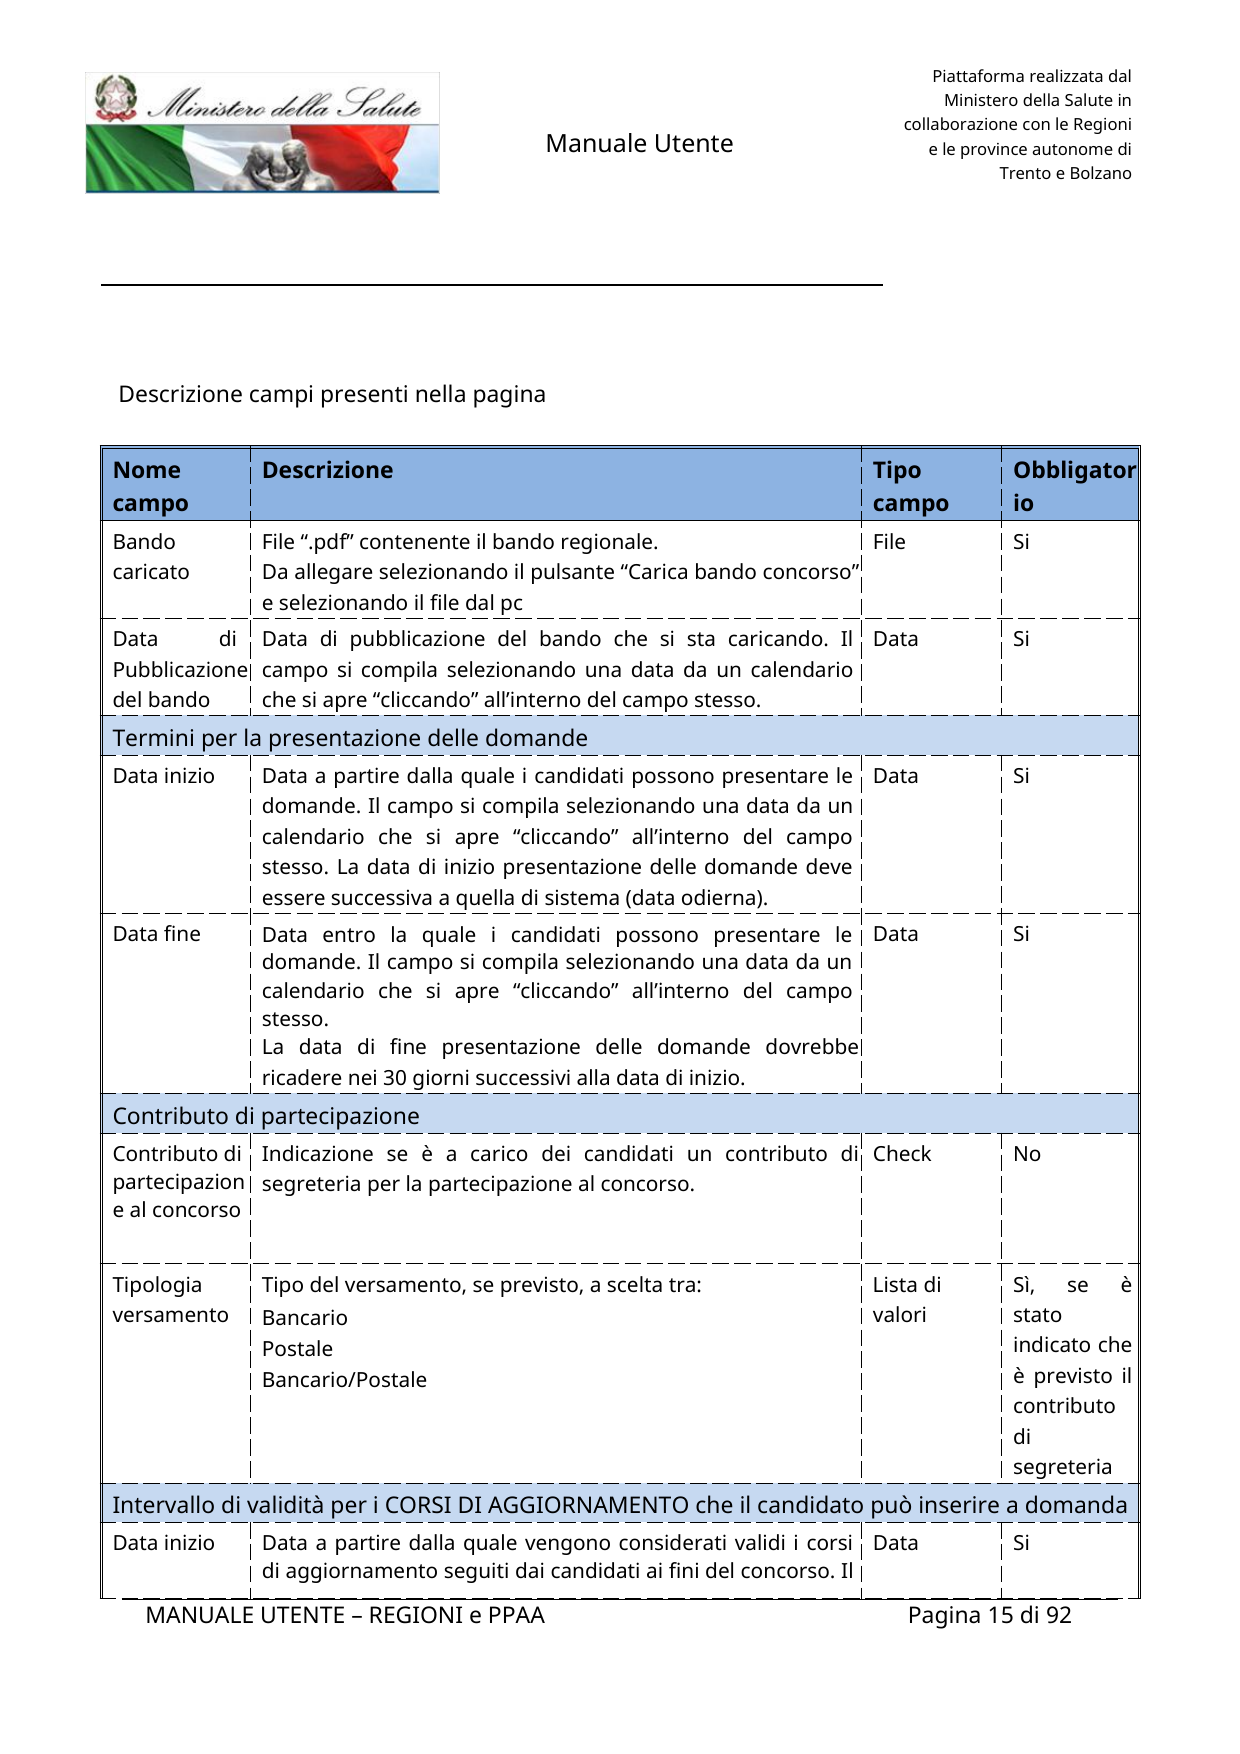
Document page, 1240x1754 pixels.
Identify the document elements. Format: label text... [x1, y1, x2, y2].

table_cell Sì, se è stato indicato che è previsto il contributo di segreteria [1002, 1263, 1138, 1482]
table_cell Check [861, 1133, 1002, 1263]
table_cell Data di Pubblicazione del bando [103, 618, 251, 715]
table_cell Tipologia versamento [103, 1263, 251, 1482]
table_cell Tipo del versamento, se previsto, a scelta tra: Bancario Postale Bancario/Postale [251, 1263, 861, 1482]
table_cell File [861, 521, 1002, 618]
table_cell Contributo di partecipazione [103, 1093, 1138, 1133]
table_cell Indicazione se è a carico dei candidati un contributo di segreteria per la partecipazione al concorso. [251, 1133, 861, 1263]
table_cell Termini per la presentazione delle domande [103, 715, 1138, 755]
table_cell Data [861, 913, 1002, 1093]
table_header Tipo campo [861, 449, 1002, 520]
table_cell Data inizio [103, 755, 251, 913]
table_cell Si [1002, 521, 1138, 618]
table_cell Data a partire dalla quale vengono considerati validi i corsi di aggiornamento seguiti dai candidati ai fini del concorso. Il [251, 1522, 861, 1598]
table_cell Si [1002, 755, 1138, 913]
table_cell Data di pubblicazione del bando che si sta caricando. Il campo si compila selezionando una data da un calendario che si apre “cliccando” all’interno del campo stesso. [251, 618, 861, 715]
table_header Nome campo [103, 449, 251, 520]
table_cell Data a partire dalla quale i candidati possono presentare le domande. Il campo si compila selezionando una data da un calendario che si apre “cliccando” all’interno del campo stesso. La data di inizio presentazione delle domande deve essere successiva a quella di sistema (data odierna). [251, 755, 861, 913]
table_header Obbligator io [1002, 449, 1138, 520]
text Descrizione campi presenti nella pagina [112, 378, 1078, 410]
table_cell Lista di valori [861, 1263, 1002, 1482]
table_cell Data entro la quale i candidati possono presentare le domande. Il campo si compila selezionando una data da un calendario che si apre “cliccando” all’interno del campo stesso. La data di fine presentazione delle domande dovrebbe ricadere nei 30 giorni successivi alla data di inizio. [251, 913, 861, 1093]
table_cell Data [861, 618, 1002, 715]
table_cell Data [861, 755, 1002, 913]
table_cell Si [1002, 1522, 1138, 1598]
table_cell Contributo di partecipazione al concorso [103, 1133, 251, 1263]
table_cell Si [1002, 913, 1138, 1093]
table_header Descrizione [251, 449, 861, 520]
table_cell File “.pdf” contenente il bando regionale. Da allegare selezionando il pulsante “Carica bando concorso” e selezionando il file dal pc [251, 521, 861, 618]
table_cell Data fine [103, 913, 251, 1093]
table_cell Bando caricato [103, 521, 251, 618]
table_cell No [1002, 1133, 1138, 1263]
table_cell Data [861, 1522, 1002, 1598]
table_cell Intervallo di validità per i CORSI DI AGGIORNAMENTO che il candidato può inserire a domanda [103, 1483, 1138, 1522]
table_cell Data inizio [103, 1522, 251, 1598]
table_cell Si [1002, 618, 1138, 715]
